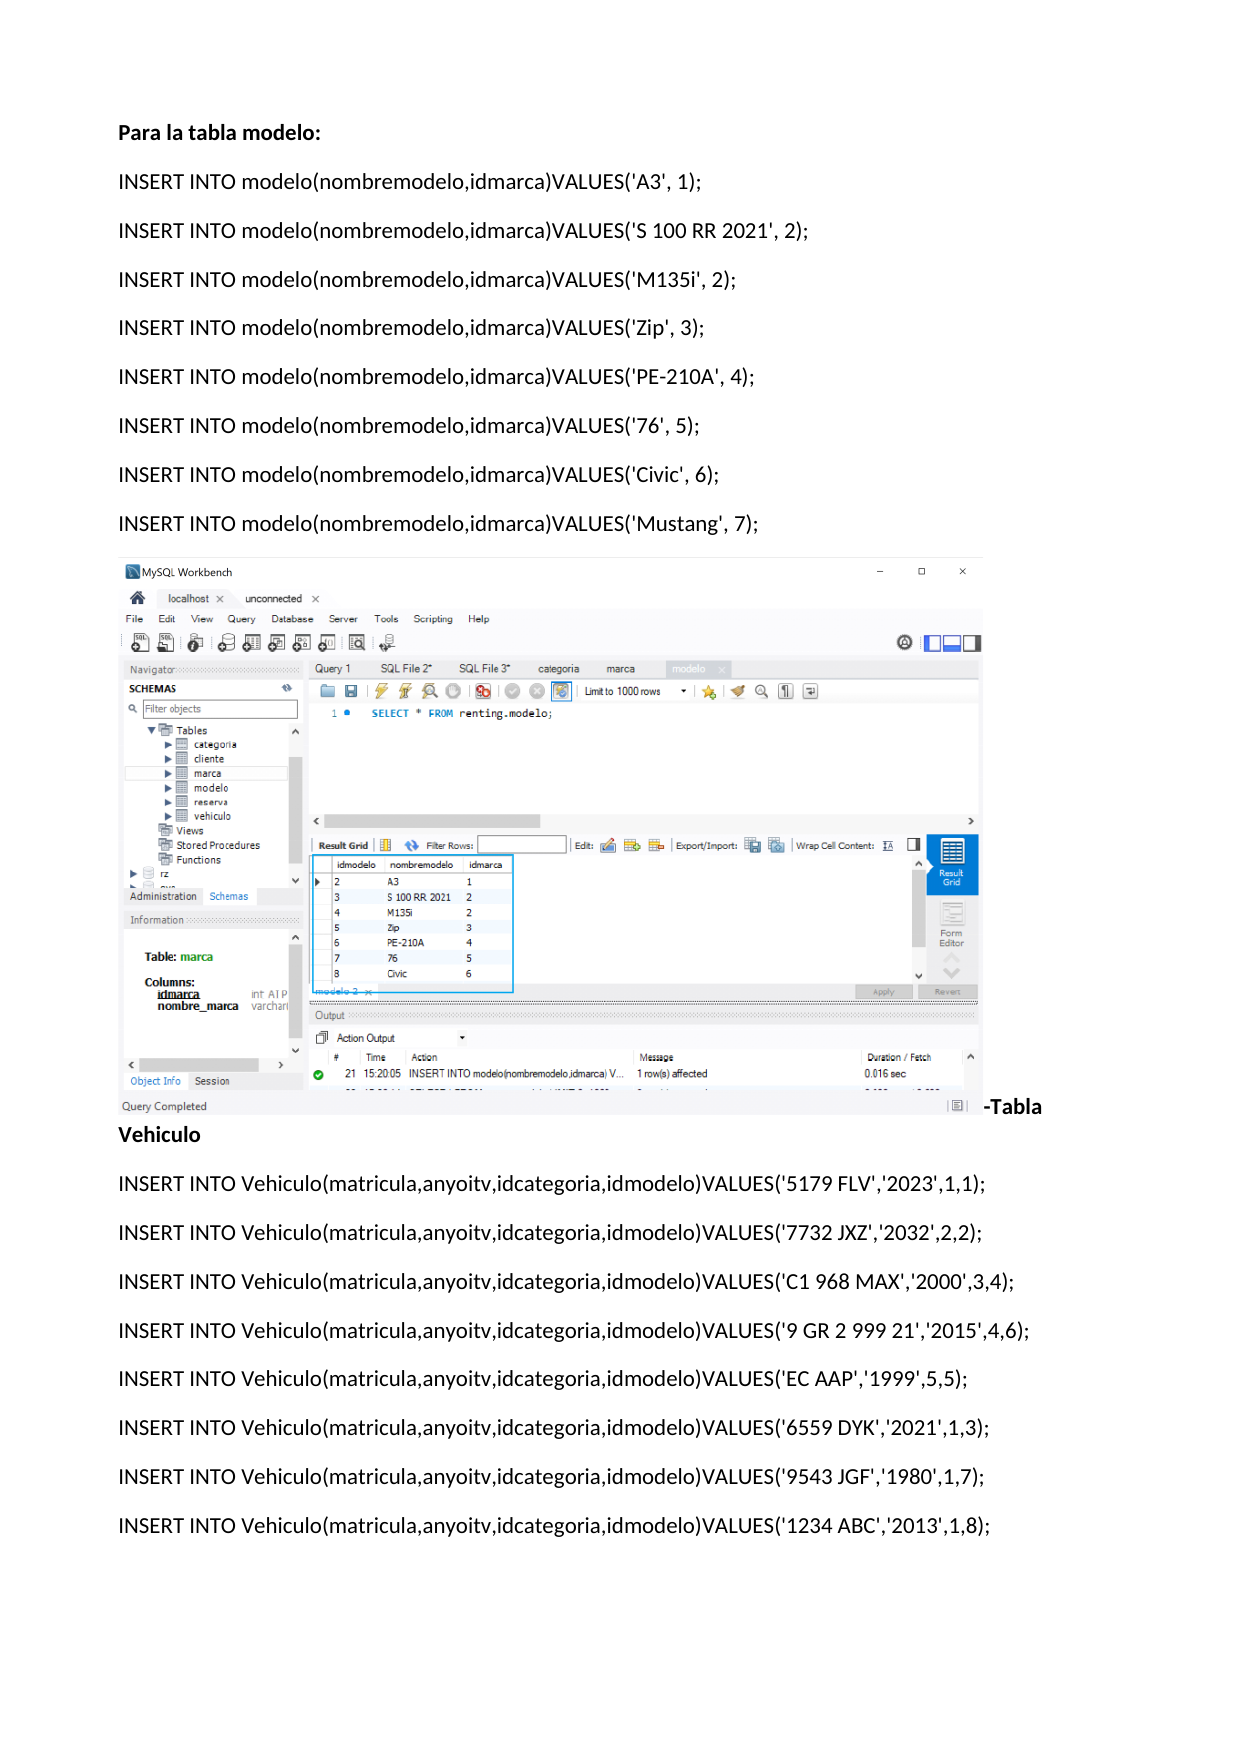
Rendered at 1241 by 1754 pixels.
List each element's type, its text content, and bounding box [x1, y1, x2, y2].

text INSERT INTO modelo(nombremodelo,idmarca)VALUES('Zip', 3); [118, 313, 1122, 342]
text INSERT INTO modelo(nombremodelo,idmarca)VALUES('M135i', 2); [118, 265, 1122, 293]
text INSERT INTO Vehiculo(matricula,anyoitv,idcategoria,idmodelo)VALUES('9543 JGF','1980',1,7); [118, 1462, 1122, 1490]
text -Tabla Vehiculo [118, 558, 1122, 1148]
text INSERT INTO Vehiculo(matricula,anyoitv,idcategoria,idmodelo)VALUES('9 GR 2 999 21','2015',4,6); [118, 1316, 1122, 1344]
text INSERT INTO Vehiculo(matricula,anyoitv,idcategoria,idmodelo)VALUES('1234 ABC','2013',1,8); [118, 1511, 1122, 1539]
text INSERT INTO Vehiculo(matricula,anyoitv,idcategoria,idmodelo)VALUES('EC AAP','1999',5,5); [118, 1364, 1122, 1393]
text INSERT INTO modelo(nombremodelo,idmarca)VALUES('A3', 1); [118, 167, 1122, 195]
text INSERT INTO Vehiculo(matricula,anyoitv,idcategoria,idmodelo)VALUES('7732 JXZ','2032',2,2); [118, 1218, 1122, 1246]
text INSERT INTO modelo(nombremodelo,idmarca)VALUES('Civic', 6); [118, 460, 1122, 488]
text INSERT INTO modelo(nombremodelo,idmarca)VALUES('76', 5); [118, 411, 1122, 439]
text INSERT INTO Vehiculo(matricula,anyoitv,idcategoria,idmodelo)VALUES('6559 DYK','2021',1,3); [118, 1413, 1122, 1441]
text INSERT INTO modelo(nombremodelo,idmarca)VALUES('S 100 RR 2021', 2); [118, 216, 1122, 244]
text INSERT INTO modelo(nombremodelo,idmarca)VALUES('Mustang', 7); [118, 509, 1122, 537]
text INSERT INTO Vehiculo(matricula,anyoitv,idcategoria,idmodelo)VALUES('C1 968 MAX','2000',3,4); [118, 1267, 1122, 1295]
text Para la tabla modelo: [118, 118, 1122, 146]
text INSERT INTO modelo(nombremodelo,idmarca)VALUES('PE-210A', 4); [118, 362, 1122, 390]
text INSERT INTO Vehiculo(matricula,anyoitv,idcategoria,idmodelo)VALUES('5179 FLV','2023',1,1); [118, 1169, 1122, 1197]
